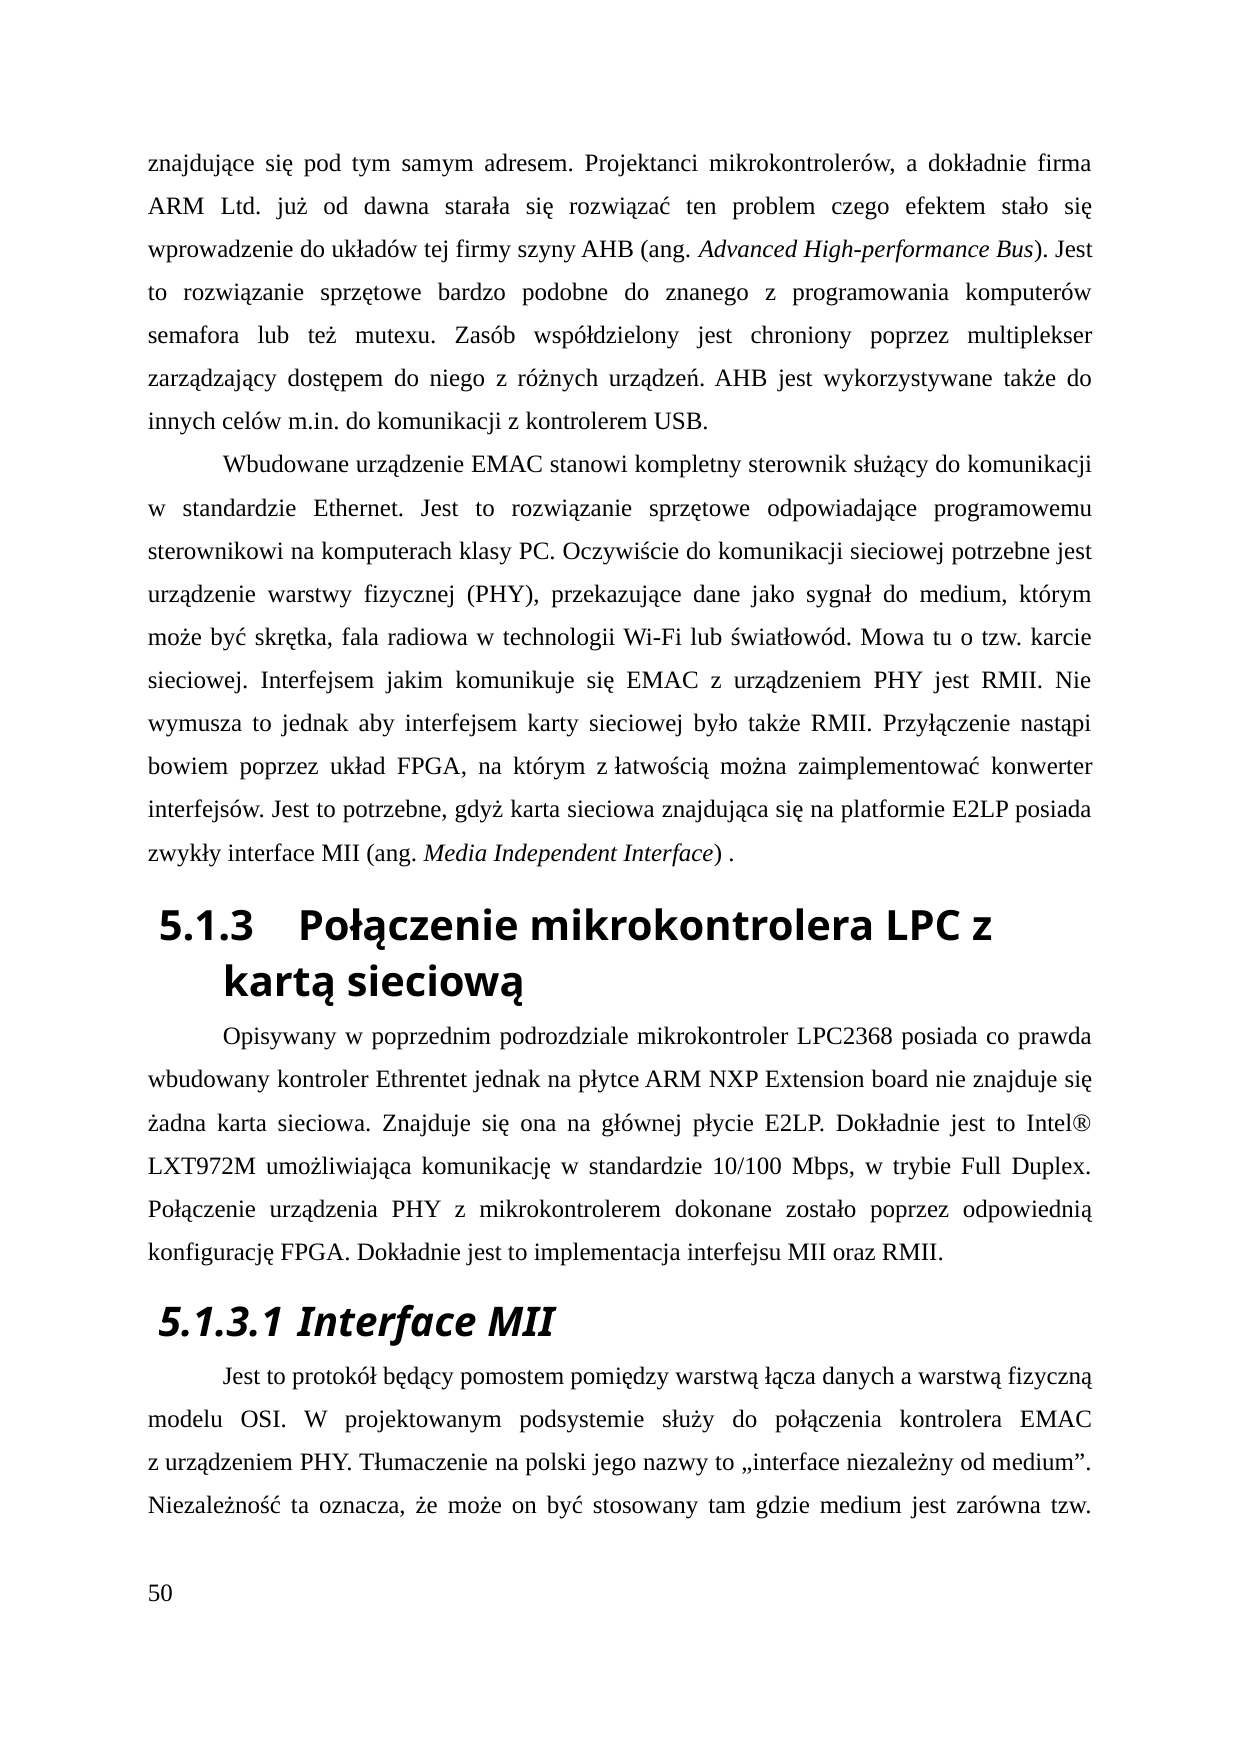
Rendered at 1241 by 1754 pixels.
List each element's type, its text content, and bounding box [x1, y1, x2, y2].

text Opisywany w poprzednim podrozdziale mikrokontroler LPC2368 posiada co prawda wbudowany kontroler Ethrentet jednak na płytce ARM NXP Extension board nie znajduje się żadna karta sieciowa. Znajduje się ona na głównej płycie E2LP. Dokładnie jest to Intel® LXT972M umożliwiająca komunikację w standardzie 10/100 Mbps, w trybie Full Duplex. Połączenie urządzenia PHY z mikrokontrolerem dokonane zostało poprzez odpowiednią konfigurację FPGA. Dokładnie jest to implementacja interfejsu MII oraz RMII. [148, 1021, 1093, 1266]
subtitle Połączenie mikrokontrolera LPC z kartą sieciową [148, 895, 1093, 1009]
text Jest to protokół będący pomostem pomiędzy warstwą łącza danych a warstwą fizyczną modelu OSI. W projektowanym podsystemie służy do połączenia kontrolera EMAC z urządzeniem PHY. Tłumaczenie na polski jego nazwy to „interface niezależny od medium”. Niezależność ta oznacza, że może on być stosowany tam gdzie medium jest zarówna tzw. [148, 1361, 1093, 1519]
subtitle Interface MII [148, 1293, 1093, 1348]
text Wbudowane urządzenie EMAC stanowi kompletny sterownik służący do komunikacji w standardzie Ethernet. Jest to rozwiązanie sprzętowe odpowiadające programowemu sterownikowi na komputerach klasy PC. Oczywiście do komunikacji sieciowej potrzebne jest urządzenie warstwy fizycznej (PHY), przekazujące dane jako sygnał do medium, którym może być skrętka, fala radiowa w technologii Wi-Fi lub światłowód. Mowa tu o tzw. karcie sieciowej. Interfejsem jakim komunikuje się EMAC z urządzeniem PHY jest RMII. Nie wymusza to jednak aby interfejsem karty sieciowej było także RMII. Przyłączenie nastąpi bowiem poprzez układ FPGA, na którym z łatwością można zaimplementować konwerter interfejsów. Jest to potrzebne, gdyż karta sieciowa znajdująca się na platformie E2LP posiada zwykły interface MII (ang. Media Independent Interface) . [148, 449, 1093, 866]
text znajdujące się pod tym samym adresem. Projektanci mikrokontrolerów, a dokładnie firma ARM Ltd. już od dawna starała się rozwiązać ten problem czego efektem stało się wprowadzenie do układów tej firmy szyny AHB (ang. Advanced High-performance Bus). Jest to rozwiązanie sprzętowe bardzo podobne do znanego z programowania komputerów semafora lub też mutexu. Zasób współdzielony jest chroniony poprzez multiplekser zarządzający dostępem do niego z różnych urządzeń. AHB jest wykorzystywane także do innych celów m.in. do komunikacji z kontrolerem USB. [148, 148, 1093, 435]
